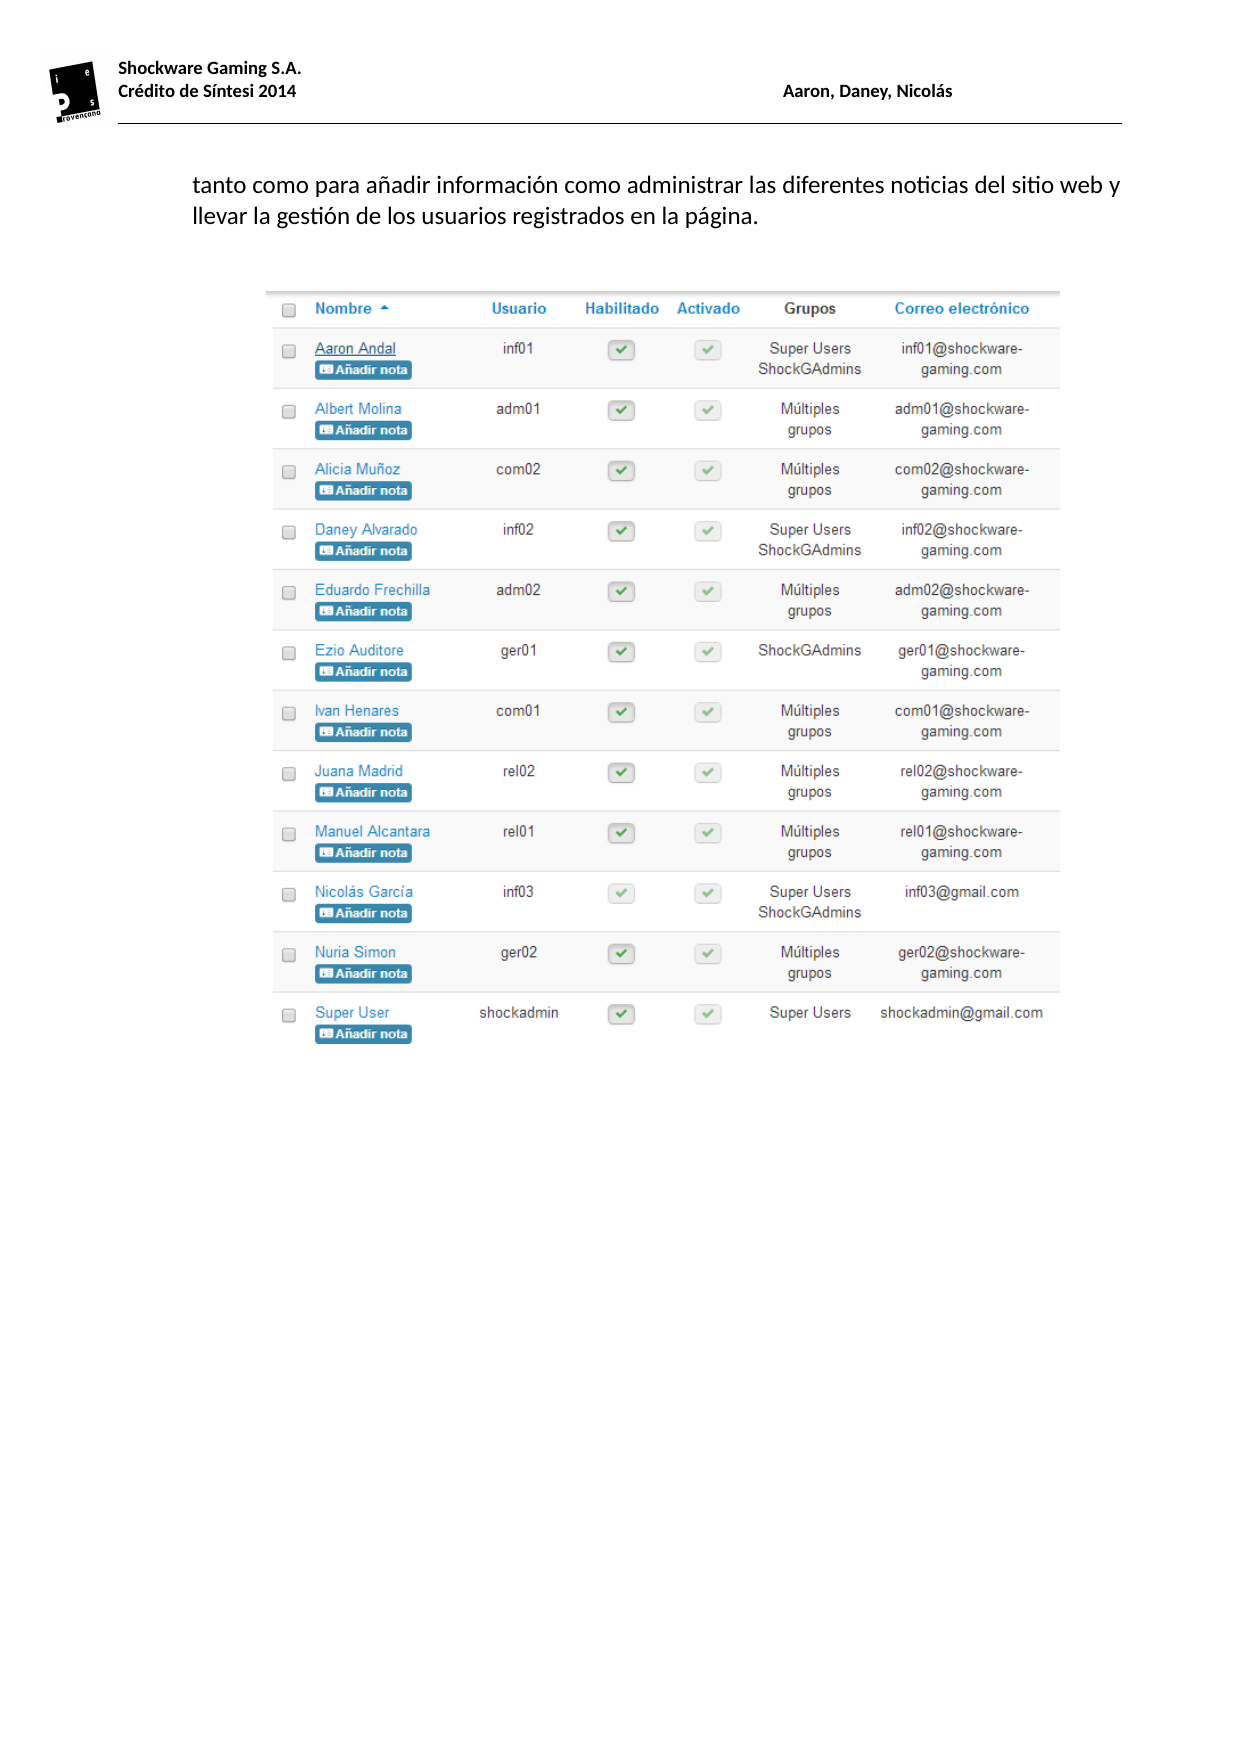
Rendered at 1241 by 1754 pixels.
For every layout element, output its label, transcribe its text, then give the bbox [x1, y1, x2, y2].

text tanto como para añadir información como administrar las diferentes noticias del sitio web y llevar la gestión de los usuarios registrados en la página. [192, 169, 1122, 230]
